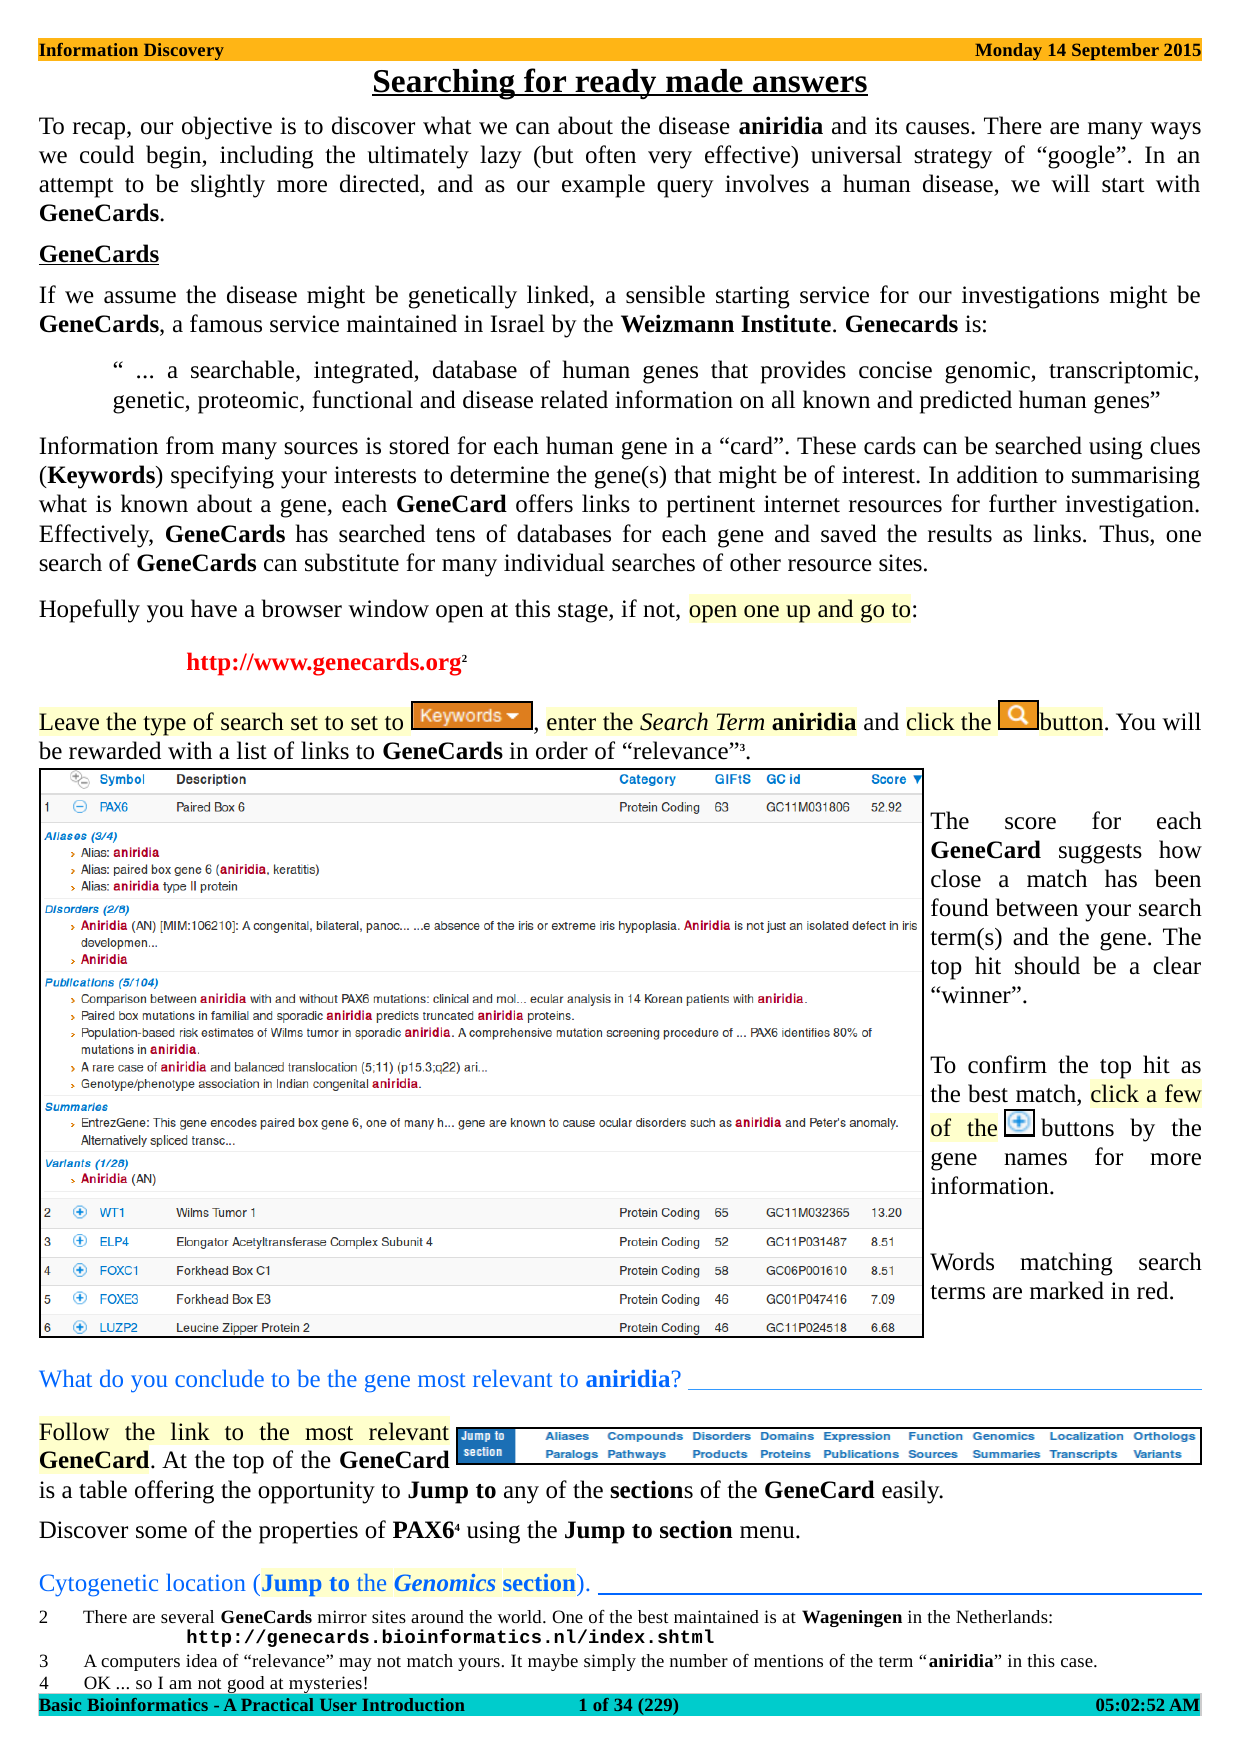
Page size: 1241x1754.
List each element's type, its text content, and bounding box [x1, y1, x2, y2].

text To recap, our objective is to discover what we can about the disease aniridia and its causes. There are many ways we could begin, including the ultimately lazy (but often very effective) universal strategy of “google”. In an attempt to be slightly more directed, and as our example query involves a human disease, we will start with GeneCards. [38, 111, 1202, 227]
text GeneCards [38, 239, 1202, 268]
picture [1006, 1111, 1033, 1134]
text Words matching search terms are marked in red. [924, 1247, 1202, 1305]
text Searching for ready made answers [38, 61, 1202, 99]
text Discover some of the properties of PAX6 using the Jump to section menu. [38, 1515, 1202, 1544]
text http://www.genecards.org [186, 647, 1202, 676]
text Leave the type of search set to set to , enter the Search Term aniridia and click the button. You will be rewarded with a list of links to GeneCards in order of “relevance”. [38, 700, 1202, 765]
text “ ... a searchable, integrated, database of human genes that provides concise genomic, transcriptomic, genetic, proteomic, functional and disease related information on all known and predicted human genes” [112, 355, 1202, 413]
text Hopefully you have a browser window open at this stage, if not, open one up and go to: [38, 594, 1202, 623]
text A computers idea of “relevance” may not match yours. It maybe simply the number of mentions of the term “aniridia” in this case. [39, 1649, 1202, 1671]
picture [458, 1429, 1200, 1463]
picture [413, 703, 531, 728]
text Follow the link to the most relevant GeneCard. At the top of the GeneCard is a table offering the opportunity to Jump to any of the sections of the GeneCard easily. [38, 1416, 1202, 1503]
text Cytogenetic location (Jump to the Genomics section). [38, 1568, 1202, 1597]
picture [1000, 702, 1037, 728]
text The score for each GeneCard suggests how close a match has been found between your search term(s) and the gene. The top hit should be a clear “winner”. [924, 806, 1202, 1009]
text To confirm the top hit as the best match, click a few of thebuttons by the gene names for more information. [924, 1050, 1202, 1200]
text What do you conclude to be the gene most relevant to aniridia? [38, 1364, 1202, 1393]
text If we assume the disease might be genetically linked, a sensible starting service for our investigations might be GeneCards, a famous service maintained in Israel by the Weizmann Institute. Genecards is: [38, 279, 1202, 338]
text http://genecards.bioinformatics.nl/index.shtml [38, 1628, 1202, 1649]
text OK ... so I am not good at mysteries! [39, 1671, 1202, 1693]
picture [41, 770, 922, 1336]
text Information from many sources is stored for each human gene in a “card”. These cards can be searched using clues (Keywords) specifying your interests to determine the gene(s) that might be of interest. In addition to summarising what is known about a gene, each GeneCard offers links to pertinent internet resources for further investigation. Effectively, GeneCards has searched tens of databases for each gene and saved the results as links. Thus, one search of GeneCards can substitute for many individual searches of other resource sites. [38, 431, 1202, 577]
text There are several GeneCards mirror sites around the world. One of the best maintained is at Wageningen in the Netherlands: [38, 1606, 1202, 1628]
